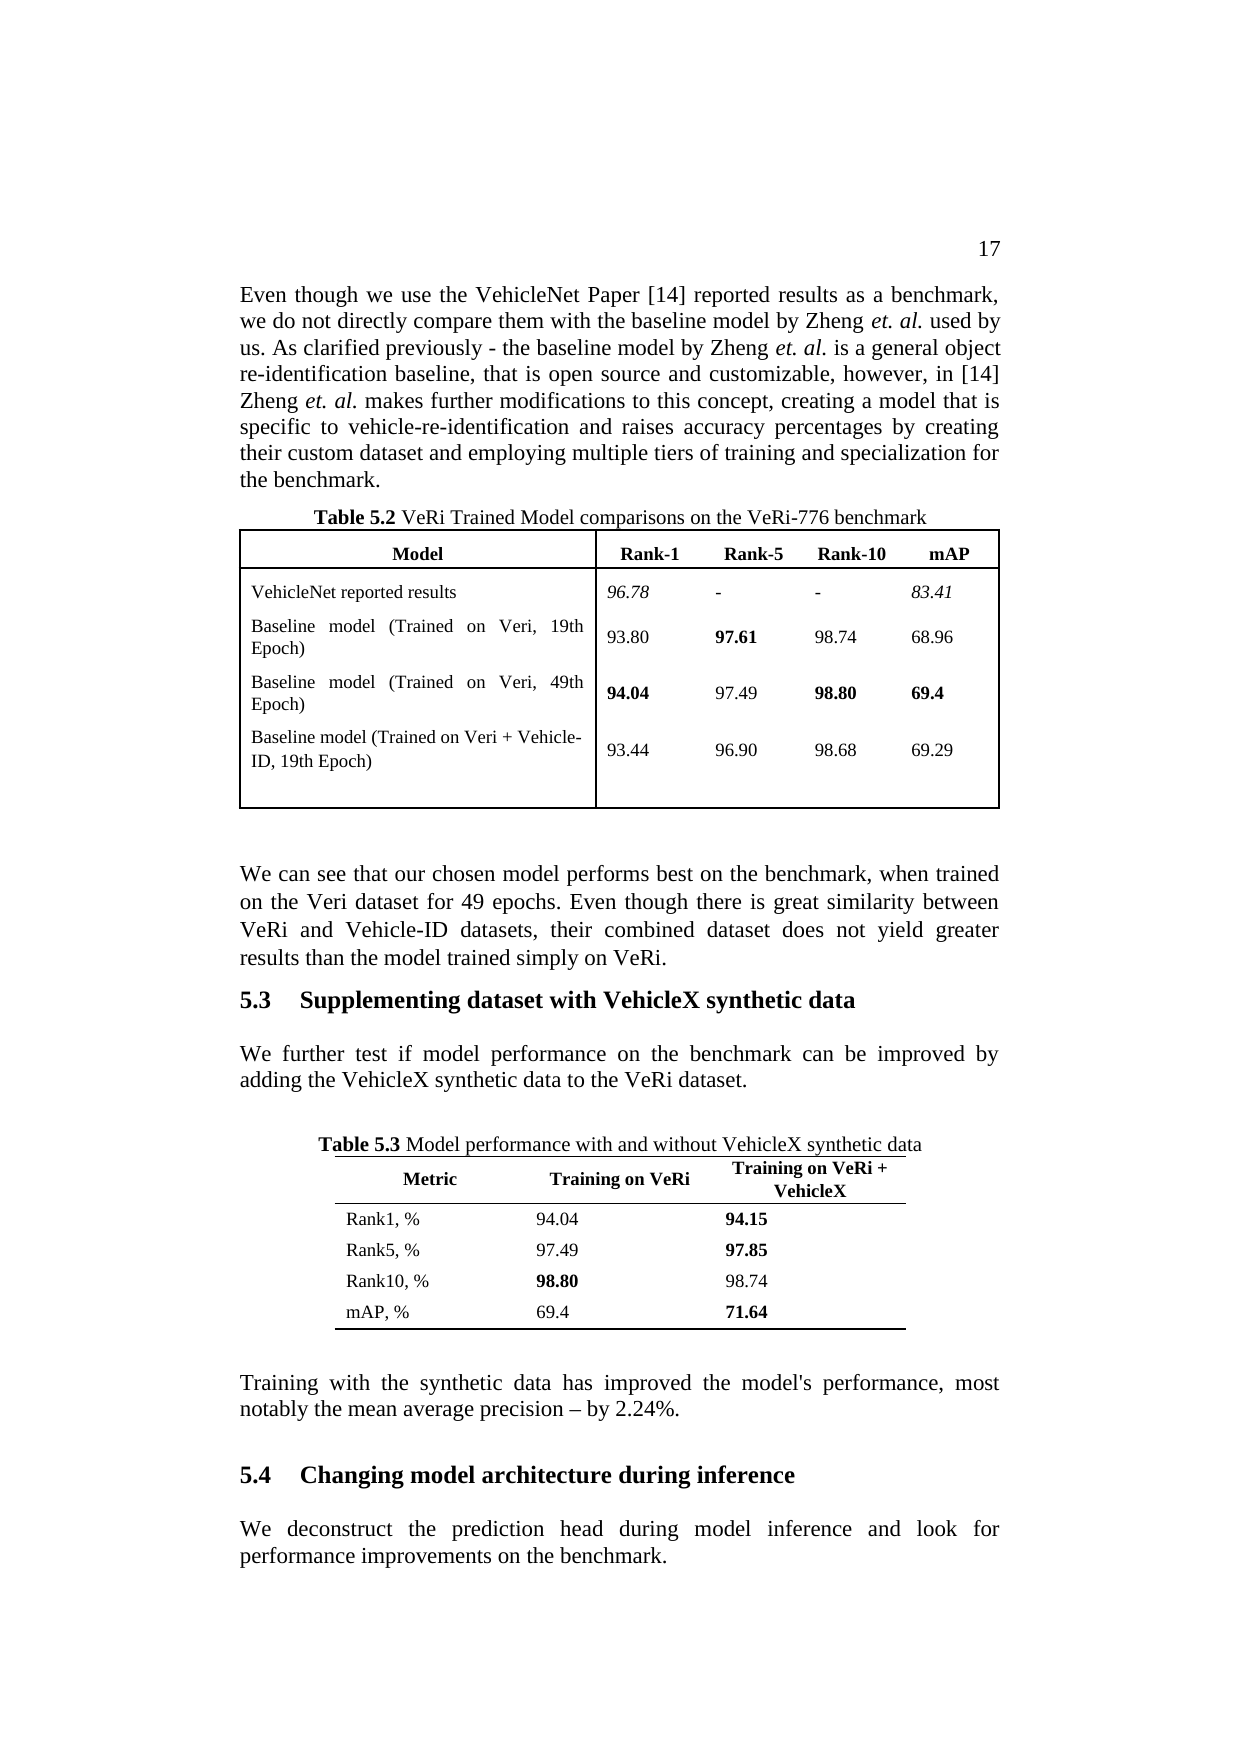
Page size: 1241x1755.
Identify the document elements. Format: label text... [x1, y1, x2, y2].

table_header Rank-5 [704, 531, 803, 567]
table_cell [241, 773, 595, 807]
text Training with the synthetic data has improved the model's performance, most notably the mean average precision – by 2.24%. [239, 1369, 1001, 1421]
table_cell VehicleNet reported results [241, 569, 595, 603]
table_cell 96.90 [704, 714, 803, 772]
table_header Rank-1 [597, 531, 704, 567]
text Table 5.2 VeRi Trained Model comparisons on the VeRi-776 benchmark [239, 504, 1001, 529]
table_cell 94.04 [525, 1204, 714, 1234]
text We deconstruct the prediction head during model inference and look for performance improvements on the benchmark. [239, 1515, 1001, 1568]
table_cell [900, 773, 998, 807]
table_cell - [704, 569, 803, 603]
text We further test if model performance on the benchmark can be improved by adding the VehicleX synthetic data to the VeRi dataset. [239, 1040, 1001, 1093]
table_cell Baseline model (Trained on Veri, 49th Epoch) [241, 658, 595, 714]
table_cell [704, 773, 803, 807]
table_cell [597, 773, 704, 807]
table_cell 93.80 [597, 603, 704, 658]
table_cell Baseline model (Trained on Veri + Vehicle-ID, 19th Epoch) [241, 714, 595, 772]
table_cell 94.15 [714, 1204, 906, 1234]
table_cell 97.49 [704, 658, 803, 714]
table_cell 69.29 [900, 714, 998, 772]
subtitle Changing model architecture during inference [239, 1460, 1001, 1489]
table_cell 98.74 [714, 1265, 906, 1297]
text We can see that our chosen model performs best on the benchmark, when trained on the Veri dataset for 49 epochs. Even though there is great similarity between VeRi and Vehicle-ID datasets, their combined dataset does not yield greater results than the model trained simply on VeRi. [239, 860, 1001, 971]
table_cell 97.85 [714, 1234, 906, 1265]
table_header Training on VeRi + VehicleX [714, 1157, 906, 1203]
text Even though we use the VehicleNet Paper [14] reported results as a benchmark, we do not directly compare them with the baseline model by Zheng et. al. used by us. As clarified previously - the baseline model by Zheng et. al. is a general object re-identification baseline, that is open source and customizable, however, in [14] Zheng et. al. makes further modifications to this concept, creating a model that is specific to vehicle-re-identification and raises accuracy percentages by creating their custom dataset and employing multiple tiers of training and specialization for the benchmark. [239, 281, 1001, 492]
table_cell 83.41 [900, 569, 998, 603]
table_cell 98.74 [803, 603, 900, 658]
subtitle Supplementing dataset with VehicleX synthetic data [239, 985, 1001, 1014]
table_cell 94.04 [597, 658, 704, 714]
table_cell 97.49 [525, 1234, 714, 1265]
table_header Training on VeRi [525, 1157, 714, 1203]
table_cell 71.64 [714, 1297, 906, 1328]
table_cell Rank10, % [335, 1265, 525, 1297]
table_cell 69.4 [525, 1297, 714, 1328]
table_cell mAP, % [335, 1297, 525, 1328]
table_cell Rank1, % [335, 1204, 525, 1234]
table_cell 97.61 [704, 603, 803, 658]
table_cell - [803, 569, 900, 603]
table_cell [803, 773, 900, 807]
table_header Rank-10 [803, 531, 900, 567]
table_header Model [241, 531, 595, 567]
table_cell Baseline model (Trained on Veri, 19th Epoch) [241, 603, 595, 658]
text Table 5.3 Model performance with and without VehicleX synthetic data [239, 1132, 1001, 1156]
table_cell 93.44 [597, 714, 704, 772]
table_cell Rank5, % [335, 1234, 525, 1265]
table_header mAP [900, 531, 998, 567]
table_cell 68.96 [900, 603, 998, 658]
table_cell 98.80 [525, 1265, 714, 1297]
table_header Metric [335, 1157, 525, 1203]
table_cell 98.68 [803, 714, 900, 772]
table_cell 69.4 [900, 658, 998, 714]
table_cell 98.80 [803, 658, 900, 714]
table_cell 96.78 [597, 569, 704, 603]
